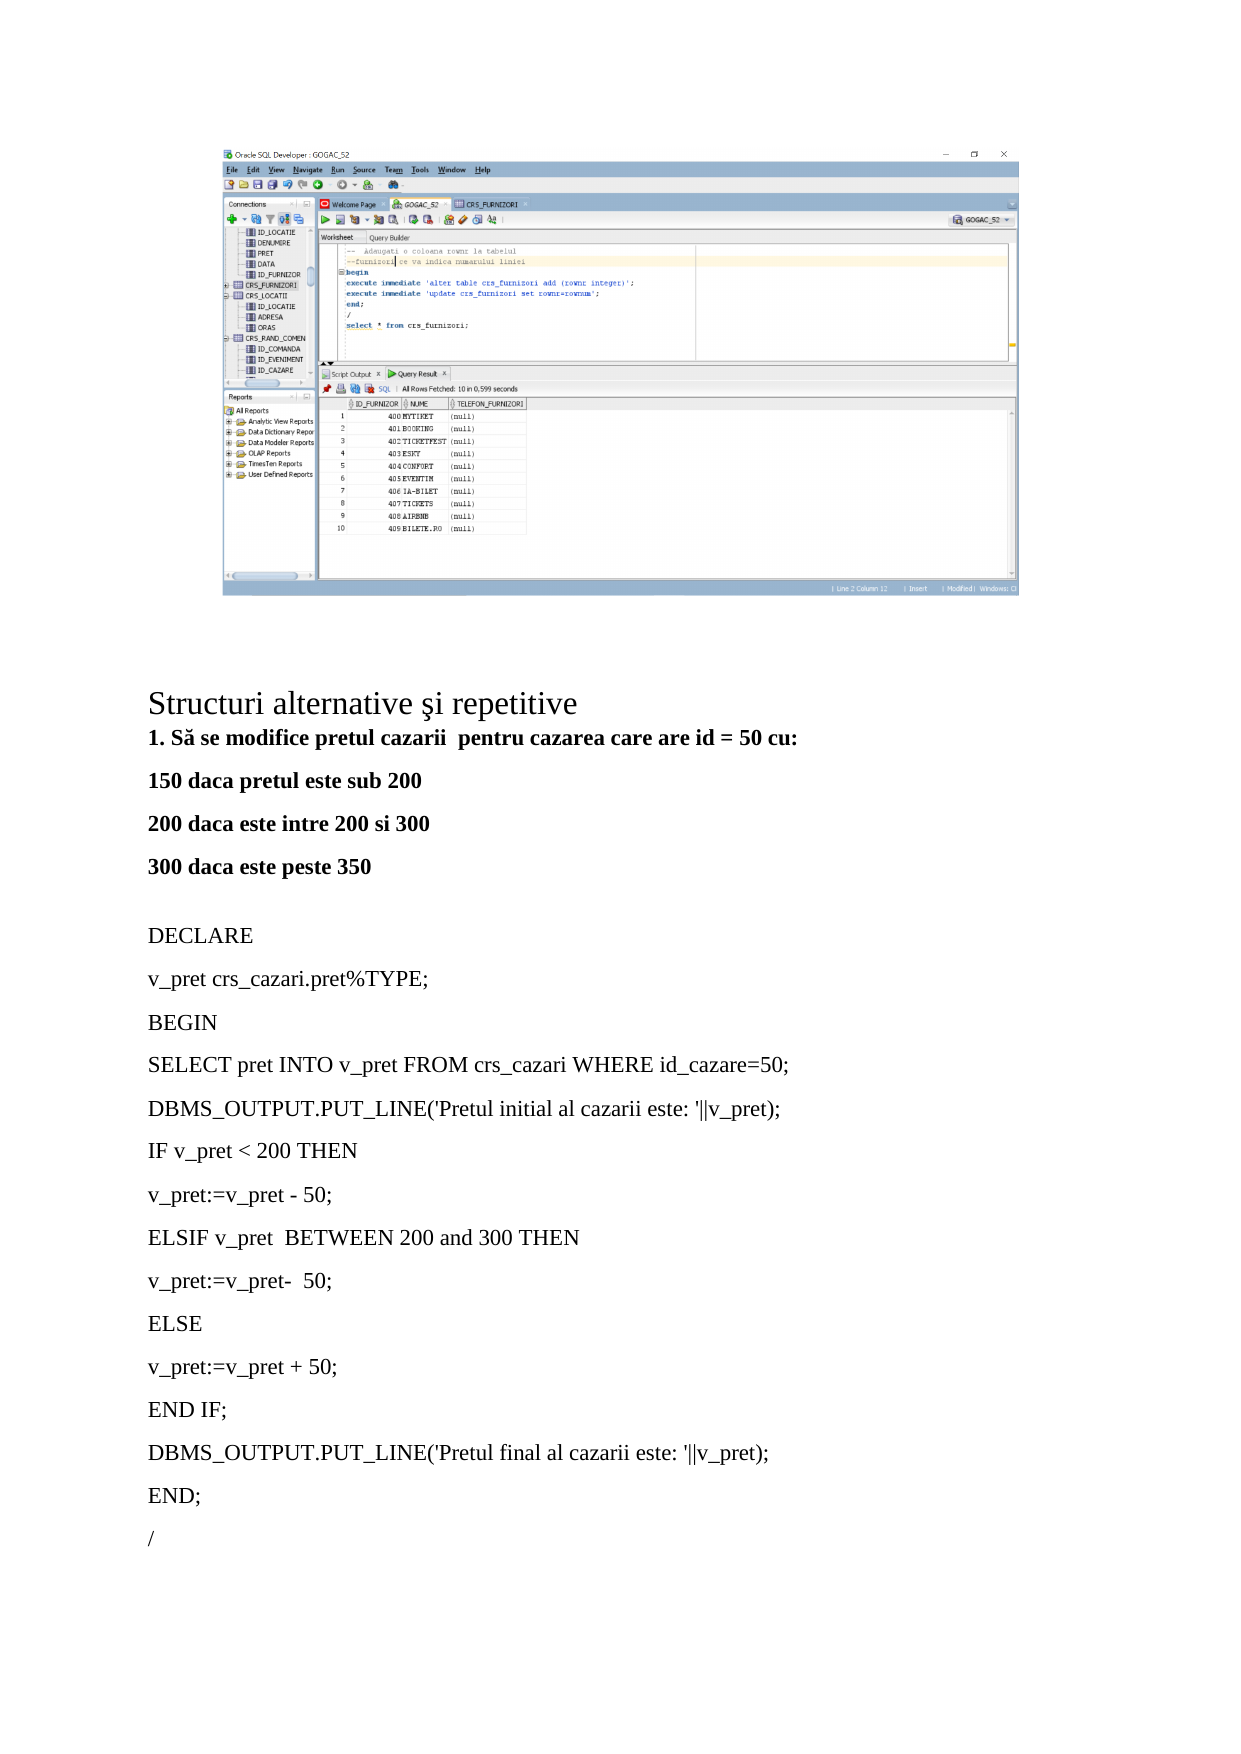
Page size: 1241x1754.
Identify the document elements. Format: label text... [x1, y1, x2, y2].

text 1. Să se modifice pretul cazarii pentru cazarea care are id = 50 cu: [148, 724, 1093, 750]
text ELSE [148, 1310, 1093, 1336]
text END; [148, 1482, 1093, 1508]
text IF v_pret < 200 THEN [148, 1138, 1093, 1164]
subtitle Structuri alternative şi repetitive [148, 683, 1093, 722]
text 300 daca este peste 350 [148, 853, 1093, 879]
text DBMS_OUTPUT.PUT_LINE('Pretul initial al cazarii este: '||v_pret); [148, 1094, 1093, 1121]
text v_pret:=v_pret - 50; [148, 1181, 1093, 1207]
text SELECT pret INTO v_pret FROM crs_cazari WHERE id_cazare=50; [148, 1052, 1093, 1078]
text v_pret:=v_pret- 50; [148, 1267, 1093, 1293]
text v_pret:=v_pret + 50; [148, 1353, 1093, 1379]
text v_pret crs_cazari.pret%TYPE; [148, 966, 1093, 992]
text 150 daca pretul este sub 200 [148, 767, 1093, 793]
text END IF; [148, 1396, 1093, 1422]
text BEGIN [148, 1008, 1093, 1035]
text ELSIF v_pret BETWEEN 200 and 300 THEN [148, 1224, 1093, 1250]
text / [148, 1525, 1093, 1551]
text DECLARE [148, 922, 1093, 949]
text DBMS_OUTPUT.PUT_LINE('Pretul final al cazarii este: '||v_pret); [148, 1439, 1093, 1465]
text 200 daca este intre 200 si 300 [148, 810, 1093, 836]
